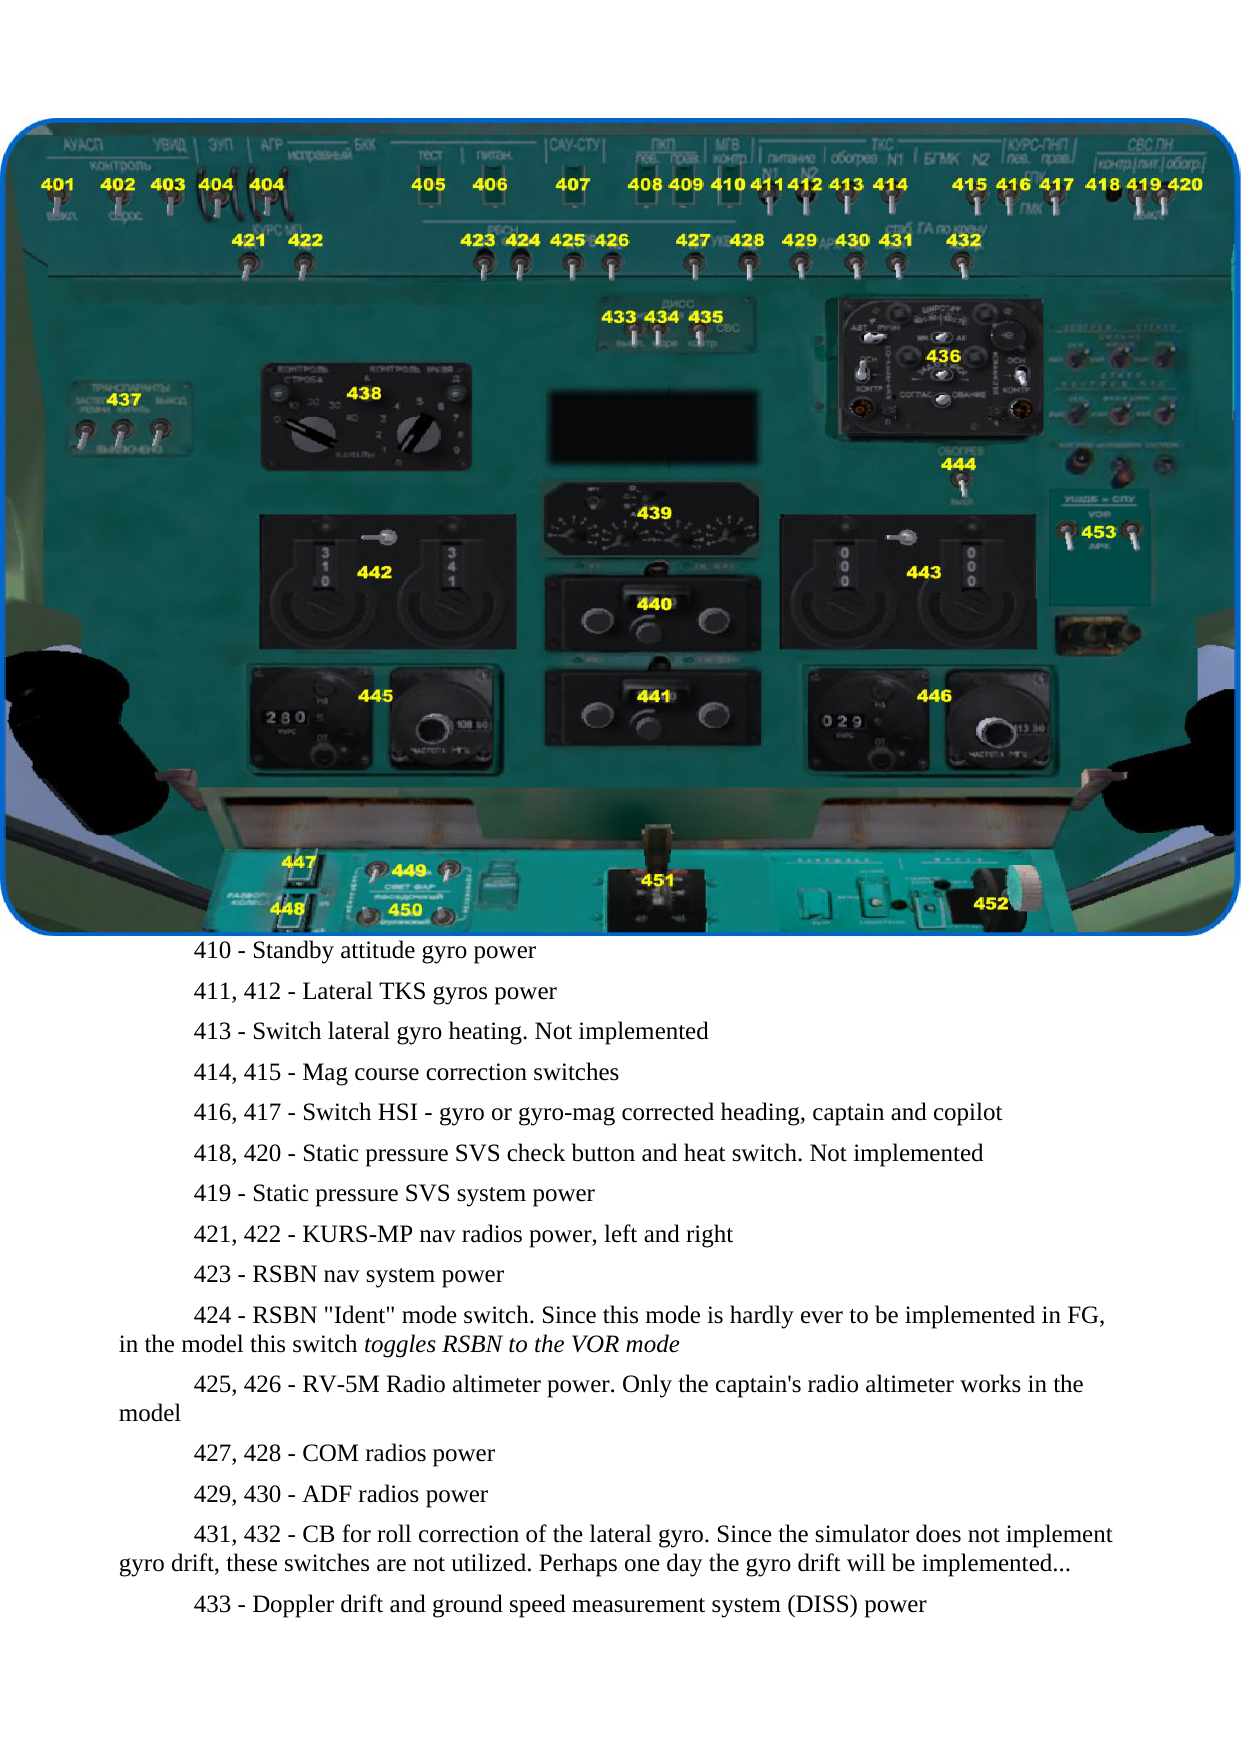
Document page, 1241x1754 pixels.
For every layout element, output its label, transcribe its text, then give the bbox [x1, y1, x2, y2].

text 425, 426 - RV-5M Radio altimeter power. Only the captain's radio altimeter works in the model [119, 1369, 1122, 1427]
text 411, 412 - Lateral TKS gyros power [119, 976, 1122, 1004]
picture [0, 118, 1241, 936]
text 423 - RSBN nav system power [119, 1259, 1122, 1288]
text 414, 415 - Mag course correction switches [119, 1057, 1122, 1086]
text 433 - Doppler drift and ground speed measurement system (DISS) power [119, 1589, 1122, 1617]
text 416, 417 - Switch HSI - gyro or gyro-mag corrected heading, captain and copilot [119, 1097, 1122, 1126]
text 419 - Static pressure SVS system power [119, 1178, 1122, 1207]
text 424 - RSBN "Ident" mode switch. Since this mode is hardly ever to be implemented in FG, in the model this switch toggles RSBN to the VOR mode [119, 1300, 1122, 1357]
text 410 - Standby attitude gyro power [119, 936, 1122, 964]
text 429, 430 - ADF radios power [119, 1479, 1122, 1508]
text 427, 428 - COM radios power [119, 1438, 1122, 1467]
text 431, 432 - CB for roll correction of the lateral gyro. Since the simulator does not implement gyro drift, these switches are not utilized. Perhaps one day the gyro drift will be implemented... [119, 1519, 1122, 1577]
text 413 - Switch lateral gyro heating. Not implemented [119, 1016, 1122, 1045]
text 418, 420 - Static pressure SVS check button and heat switch. Not implemented [119, 1138, 1122, 1167]
text 421, 422 - KURS-MP nav radios power, left and right [119, 1219, 1122, 1248]
